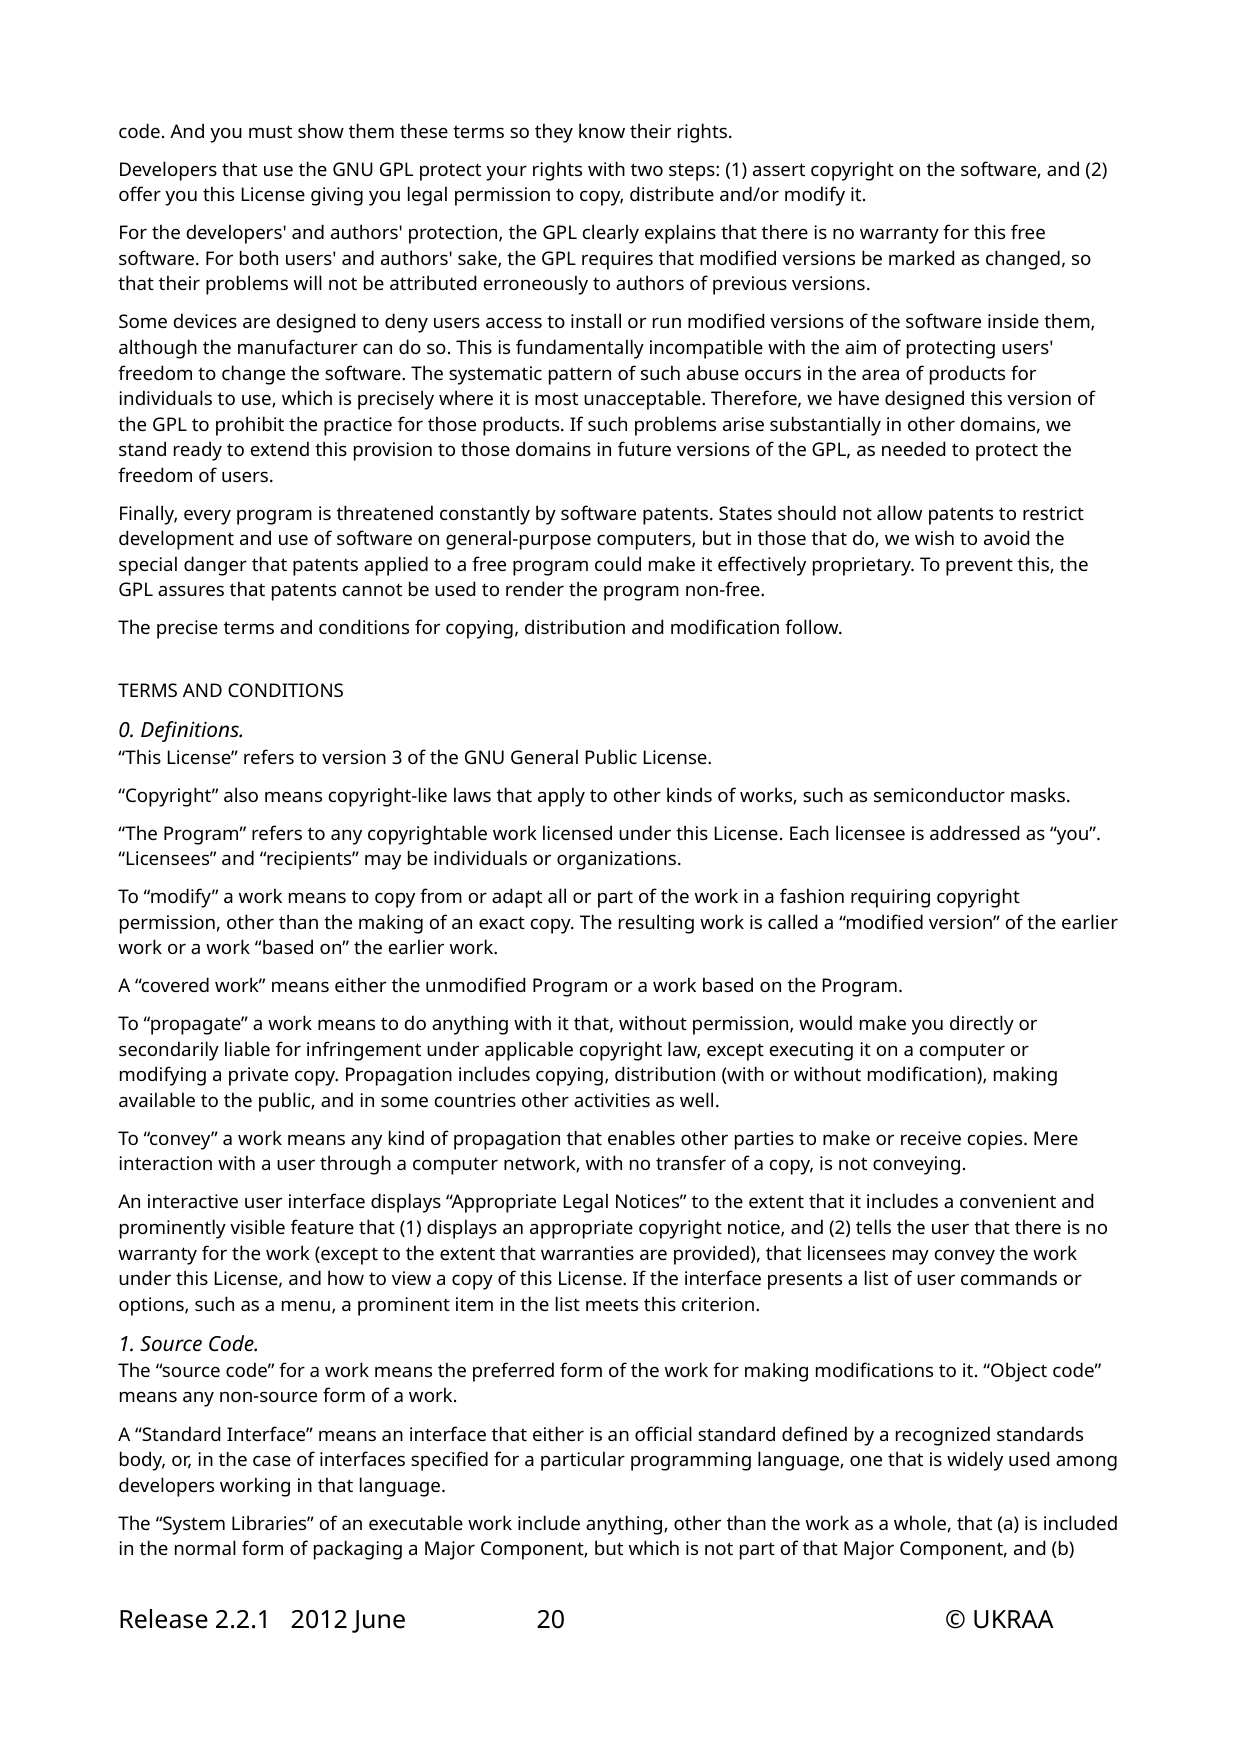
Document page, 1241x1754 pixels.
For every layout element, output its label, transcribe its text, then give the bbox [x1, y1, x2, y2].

text “Copyright” also means copyright-like laws that apply to other kinds of works, such as semiconductor masks. [118, 782, 1122, 807]
text To “propagate” a work means to do anything with it that, without permission, would make you directly or secondarily liable for infringement under applicable copyright law, except executing it on a computer or modifying a private copy. Propagation includes copying, distribution (with or without modification), making available to the public, and in some countries other activities as well. [118, 1011, 1122, 1113]
text Some devices are designed to deny users access to install or run modified versions of the software inside them, although the manufacturer can do so. This is fundamentally incompatible with the aim of protecting users' freedom to change the software. The systematic pattern of such abuse occurs in the area of products for individuals to use, which is precisely where it is most unacceptable. Therefore, we have designed this version of the GPL to prohibit the practice for those products. If such problems arise substantially in other domains, we stand ready to extend this provision to those domains in future versions of the GPL, as needed to protect the freedom of users. [118, 309, 1122, 487]
text A “Standard Interface” means an interface that either is an official standard defined by a recognized standards body, or, in the case of interfaces specified for a particular programming language, one that is widely used among developers working in that language. [118, 1421, 1122, 1497]
text The “source code” for a work means the preferred form of the work for making modifications to it. “Object code” means any non-source form of a work. [118, 1357, 1122, 1408]
text The precise terms and conditions for copying, distribution and modification follow. [118, 614, 1122, 640]
text For the developers' and authors' protection, the GPL clearly explains that there is no warranty for this free software. For both users' and authors' sake, the GPL requires that modified versions be marked as changed, so that their problems will not be attributed erroneously to authors of previous versions. [118, 220, 1122, 296]
subtitle TERMS AND CONDITIONS [118, 677, 1122, 703]
text To “modify” a work means to copy from or adapt all or part of the work in a fashion requiring copyright permission, other than the making of an exact copy. The resulting work is called a “modified version” of the earlier work or a work “based on” the earlier work. [118, 883, 1122, 960]
text “This License” refers to version 3 of the GNU General Public License. [118, 744, 1122, 769]
subtitle 0. Definitions. [118, 716, 1122, 744]
text A “covered work” means either the unmodified Program or a work based on the Program. [118, 973, 1122, 998]
text code. And you must show them these terms so they know their rights. [118, 118, 1122, 144]
text The “System Libraries” of an executable work include anything, other than the work as a whole, that (a) is included in the normal form of packaging a Major Component, but which is not part of that Major Component, and (b) [118, 1510, 1122, 1561]
text An interactive user interface displays “Appropriate Legal Notices” to the extent that it includes a convenient and prominently visible feature that (1) displays an appropriate copyright notice, and (2) tells the user that there is no warranty for the work (except to the extent that warranties are provided), that licensees may convey the work under this License, and how to view a copy of this License. If the interface presents a list of user commands or options, such as a menu, a prominent item in the list meets this criterion. [118, 1189, 1122, 1316]
text Finally, every program is threatened constantly by software patents. States should not allow patents to restrict development and use of software on general-purpose computers, but in those that do, we wish to avoid the special danger that patents applied to a free program could make it effectively proprietary. To prevent this, the GPL assures that patents cannot be used to render the program non-free. [118, 500, 1122, 602]
subtitle 1. Source Code. [118, 1329, 1122, 1357]
text To “convey” a work means any kind of propagation that enables other parties to make or receive copies. Mere interaction with a user through a computer network, with no transfer of a copy, is not conveying. [118, 1125, 1122, 1176]
text Developers that use the GNU GPL protect your rights with two steps: (1) assert copyright on the software, and (2) offer you this License giving you legal permission to copy, distribute and/or modify it. [118, 156, 1122, 207]
text “The Program” refers to any copyrightable work licensed under this License. Each licensee is addressed as “you”. “Licensees” and “recipients” may be individuals or organizations. [118, 820, 1122, 871]
